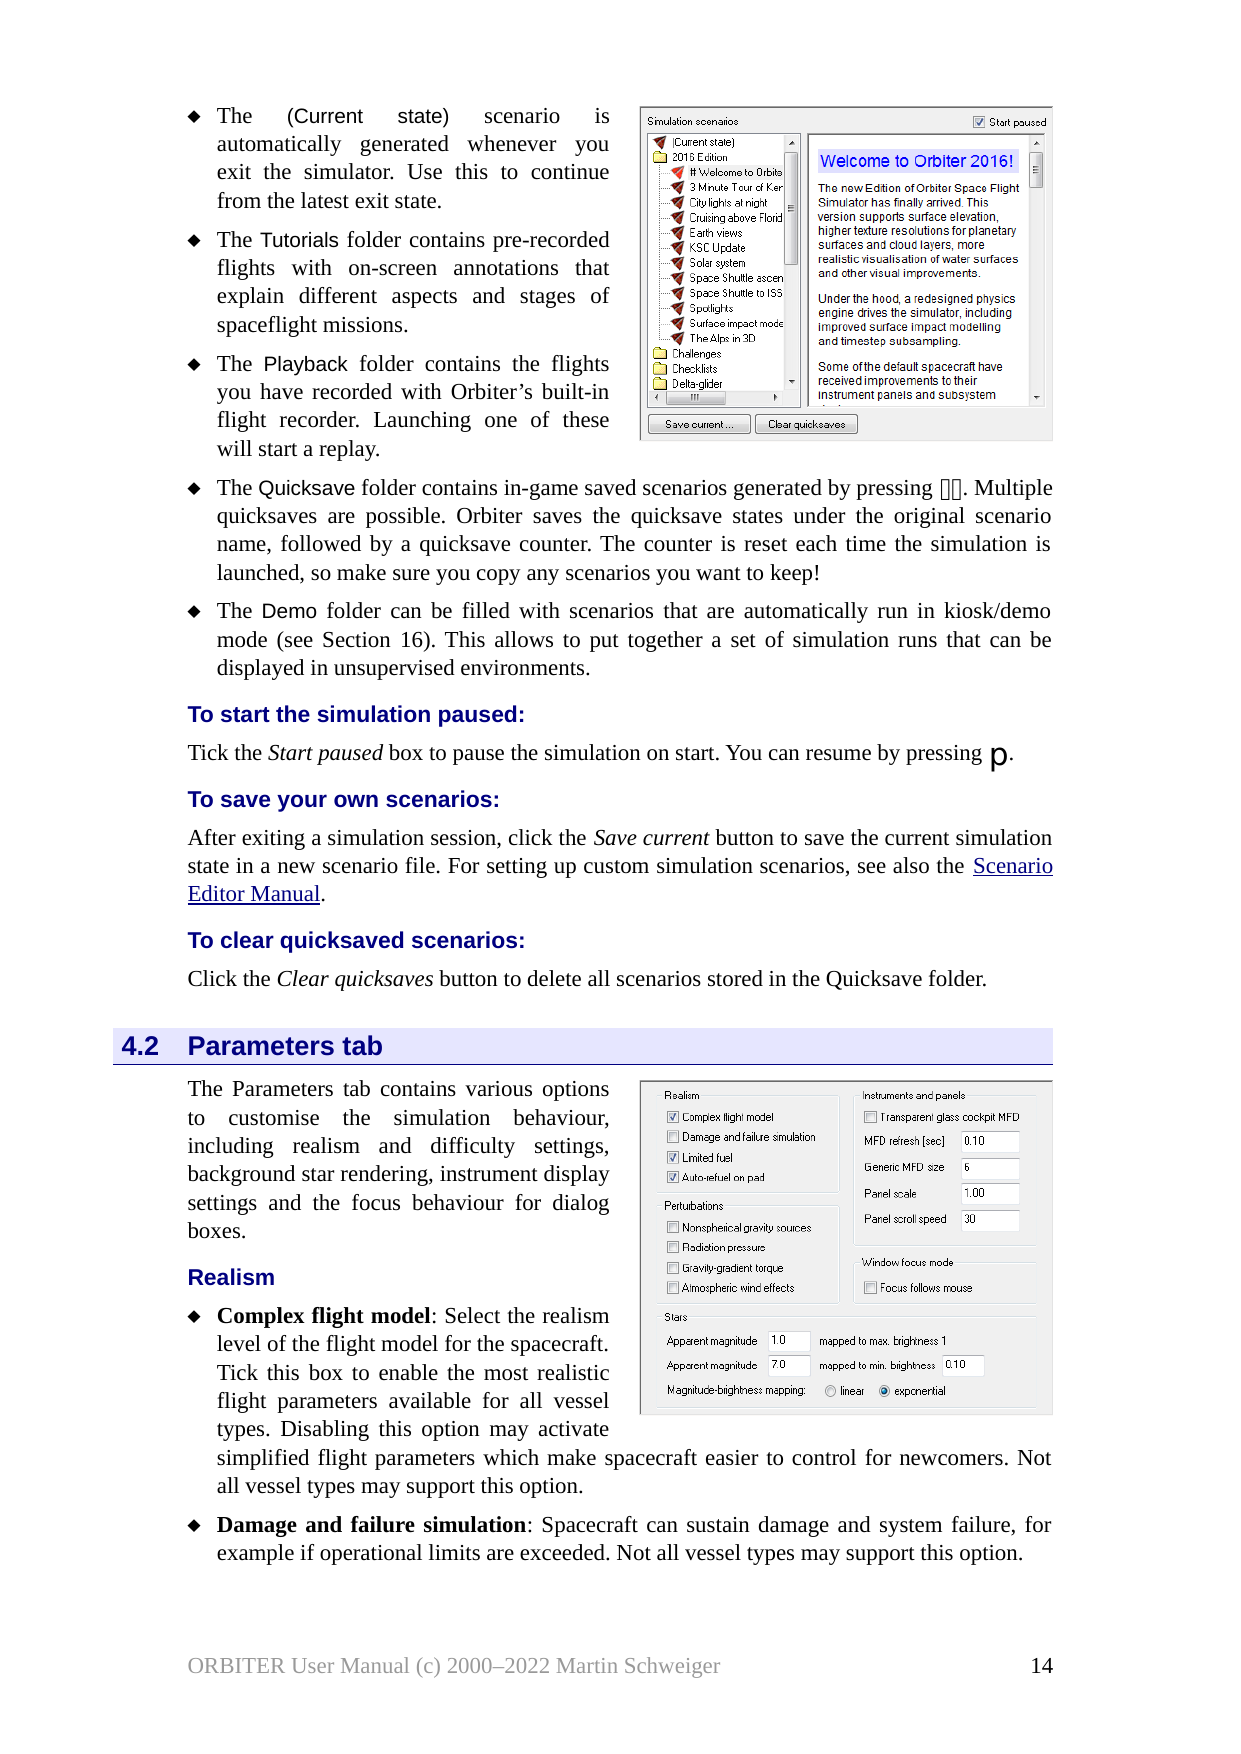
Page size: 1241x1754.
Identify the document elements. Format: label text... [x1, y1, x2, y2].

list The (Current state) scenario is automatically generated whenever you exit the simulator. Use this to continue from the latest exit state. [187, 100, 1053, 214]
list The Demo folder can be filled with scenarios that are automatically run in kiosk/demo mode (see Section 16). This allows to put together a set of simulation runs that can be displayed in unsupervised environments. [187, 596, 1053, 681]
text The Parameters tab contains various options to customise the simulation behaviour, including realism and difficulty settings, background star rendering, instrument display settings and the focus behaviour for dialog boxes. [187, 1074, 1053, 1244]
subtitle Realism [187, 1264, 639, 1290]
list The Quicksave folder contains in-game saved scenarios generated by pressing . Multiple quicksaves are possible. Orbiter saves the quicksave states under the original scenario name, followed by a quicksave counter. The counter is reset each time the simulation is launched, so make sure you copy any scenarios you want to keep! [187, 472, 1053, 586]
subtitle To start the simulation paused: [187, 701, 1053, 727]
picture [639, 106, 1053, 442]
subtitle To clear quicksaved scenarios: [187, 927, 1053, 953]
text Click the Clear quicksaves button to delete all scenarios stored in the Quicksave folder. [187, 964, 1053, 992]
list Complex flight model: Select the realism level of the flight model for the spacecraft. Tick this box to enable the most realistic flight parameters available for all vessel types. Disabling this option may activate simplified flight parameters which make spacecraft easier to control for newcomers. Not all vessel types may support this option. [187, 1301, 1053, 1499]
list The Playback folder contains the flights you have recorded with Orbiter’s built-in flight recorder. Launching one of these will start a replay. [187, 348, 1053, 462]
subtitle To save your own scenarios: [187, 786, 1053, 812]
text After exiting a simulation session, click the Save current button to save the current simulation state in a new scenario file. For setting up custom simulation scenarios, see also the Scenario Editor Manual. [187, 822, 1053, 907]
list Damage and failure simulation: Spacecraft can sustain damage and system failure, for example if operational limits are exceeded. Not all vessel types may support this option. [187, 1510, 1053, 1566]
text Tick the Start paused box to pause the simulation on start. You can resume by pressing p. [187, 738, 1053, 766]
subtitle Parameters tab [113, 1028, 1053, 1064]
list The Tutorials folder contains pre-recorded flights with on-screen annotations that explain different aspects and stages of spaceflight missions. [187, 224, 639, 338]
